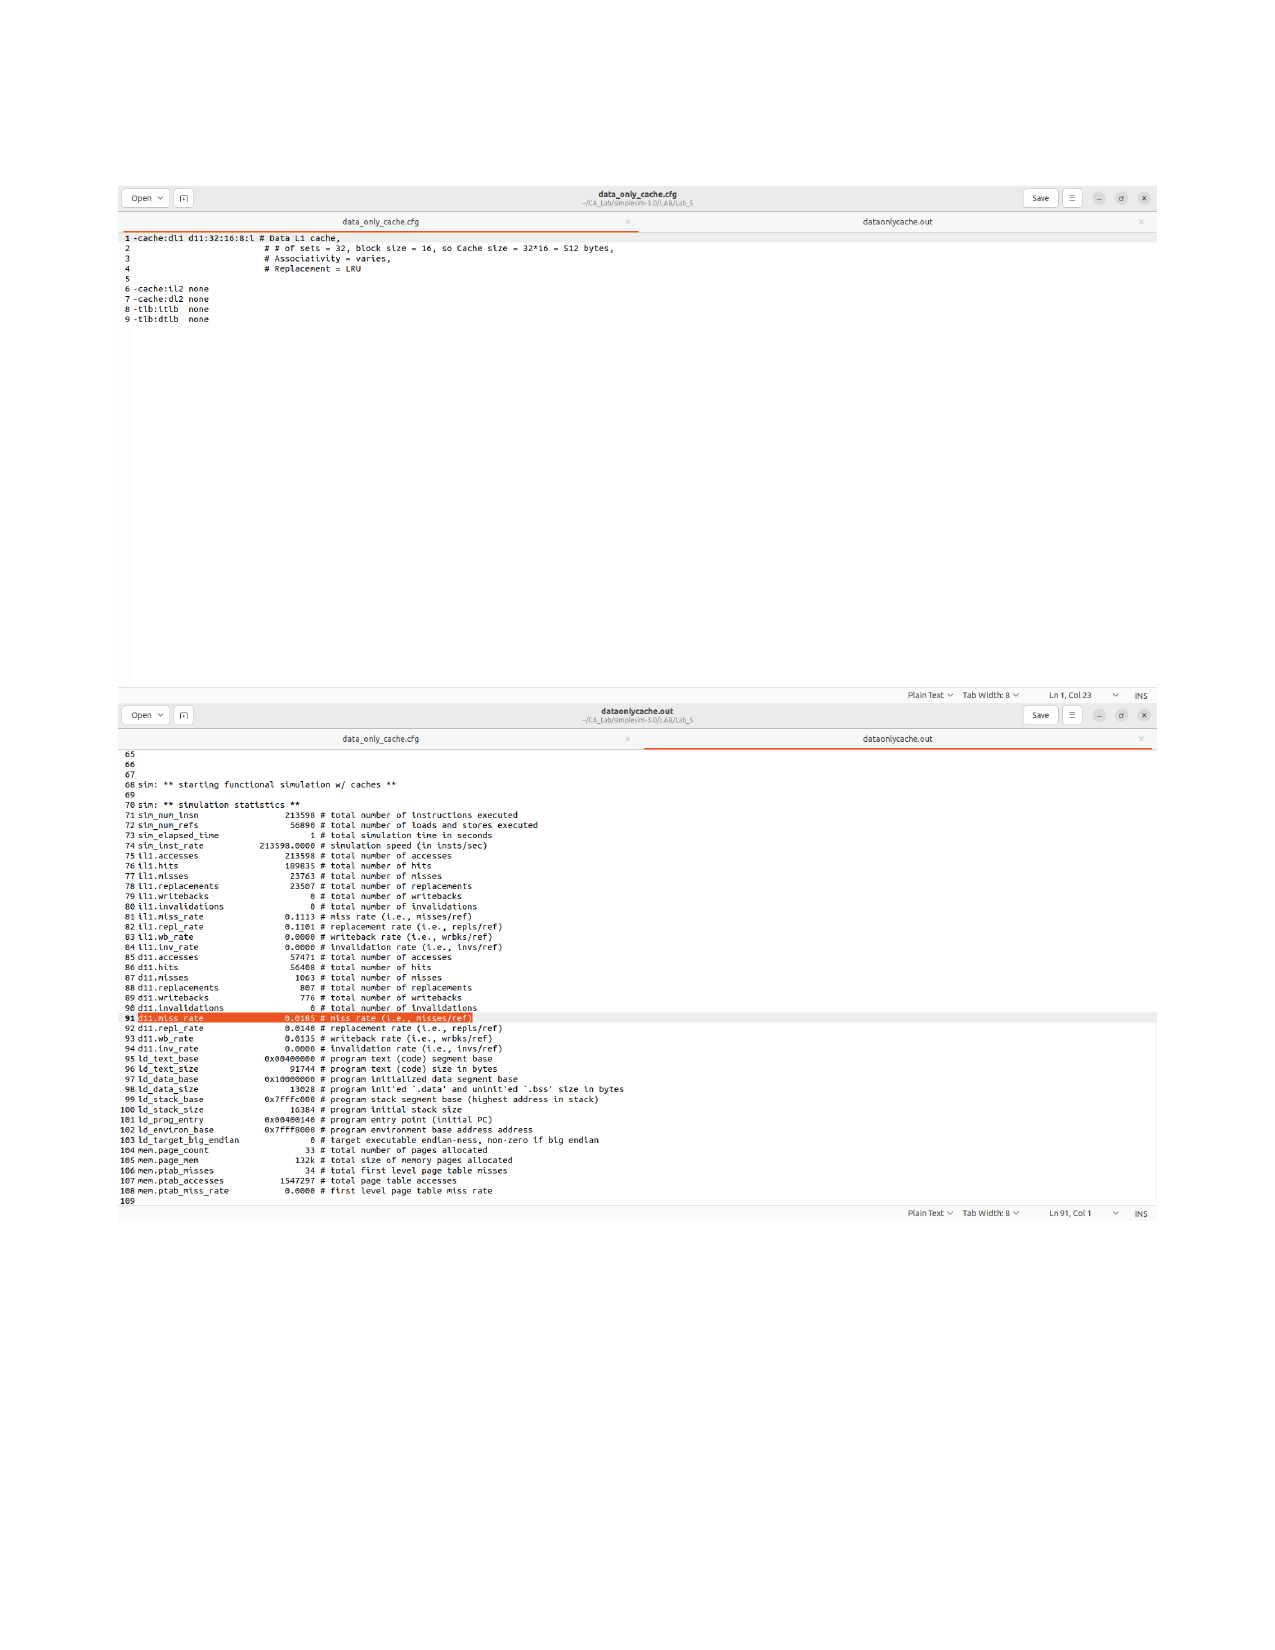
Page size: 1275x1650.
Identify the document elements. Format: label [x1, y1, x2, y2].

picture [118, 185, 1157, 1221]
